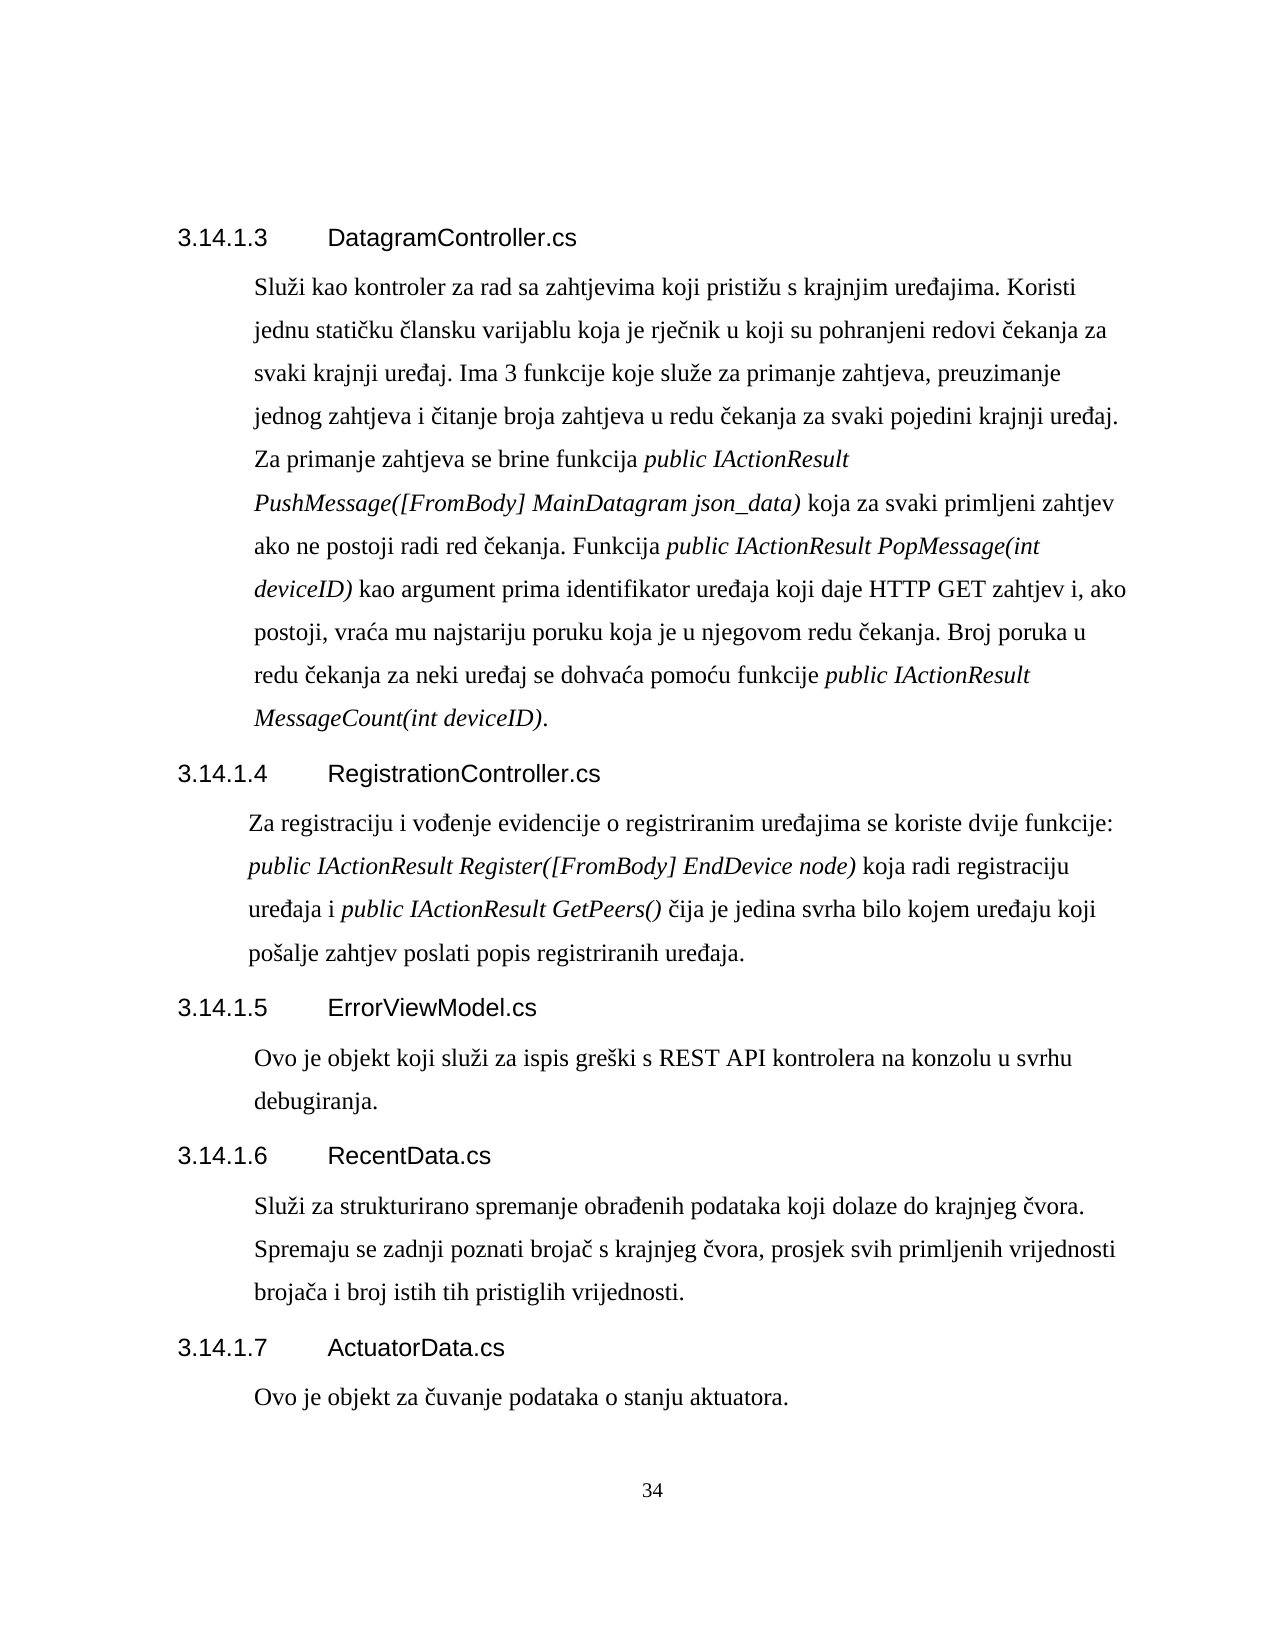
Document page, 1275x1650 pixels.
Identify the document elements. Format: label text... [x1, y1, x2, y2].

subtitle DatagramController.cs [177, 223, 1127, 251]
subtitle RecentData.cs [177, 1141, 1127, 1170]
text Služi kao kontroler za rad sa zahtjevima koji pristižu s krajnjim uređajima. Koristi jednu statičku člansku varijablu koja je rječnik u koji su pohranjeni redovi čekanja za svaki krajnji uređaj. Ima 3 funkcije koje služe za primanje zahtjeva, preuzimanje jednog zahtjeva i čitanje broja zahtjeva u redu čekanja za svaki pojedini krajnji uređaj. Za primanje zahtjeva se brine funkcija public IActionResult PushMessage([FromBody] MainDatagram json_data) koja za svaki primljeni zahtjev ako ne postoji radi red čekanja. Funkcija public IActionResult PopMessage(int deviceID) kao argument prima identifikator uređaja koji daje HTTP GET zahtjev i, ako postoji, vraća mu najstariju poruku koja je u njegovom redu čekanja. Broj poruka u redu čekanja za neki uređaj se dohvaća pomoću funkcije public IActionResult MessageCount(int deviceID). [254, 272, 1127, 732]
text Ovo je objekt za čuvanje podataka o stanju aktuatora. [254, 1382, 1127, 1411]
subtitle RegistrationController.cs [177, 759, 1127, 788]
text Za registraciju i vođenje evidencije o registriranim uređajima se koriste dvije funkcije: public IActionResult Register([FromBody] EndDevice node) koja radi registraciju uređaja i public IActionResult GetPeers() čija je jedina svrha bilo kojem uređaju koji pošalje zahtjev poslati popis registriranih uređaja. [248, 808, 1127, 966]
subtitle ActuatorData.cs [177, 1333, 1127, 1361]
subtitle ErrorViewModel.cs [177, 993, 1127, 1022]
text Služi za strukturirano spremanje obrađenih podataka koji dolaze do krajnjeg čvora. Spremaju se zadnji poznati brojač s krajnjeg čvora, prosjek svih primljenih vrijednosti brojača i broj istih tih pristiglih vrijednosti. [254, 1191, 1127, 1306]
text Ovo je objekt koji služi za ispis greški s REST API kontrolera na konzolu u svrhu debugiranja. [254, 1043, 1127, 1114]
